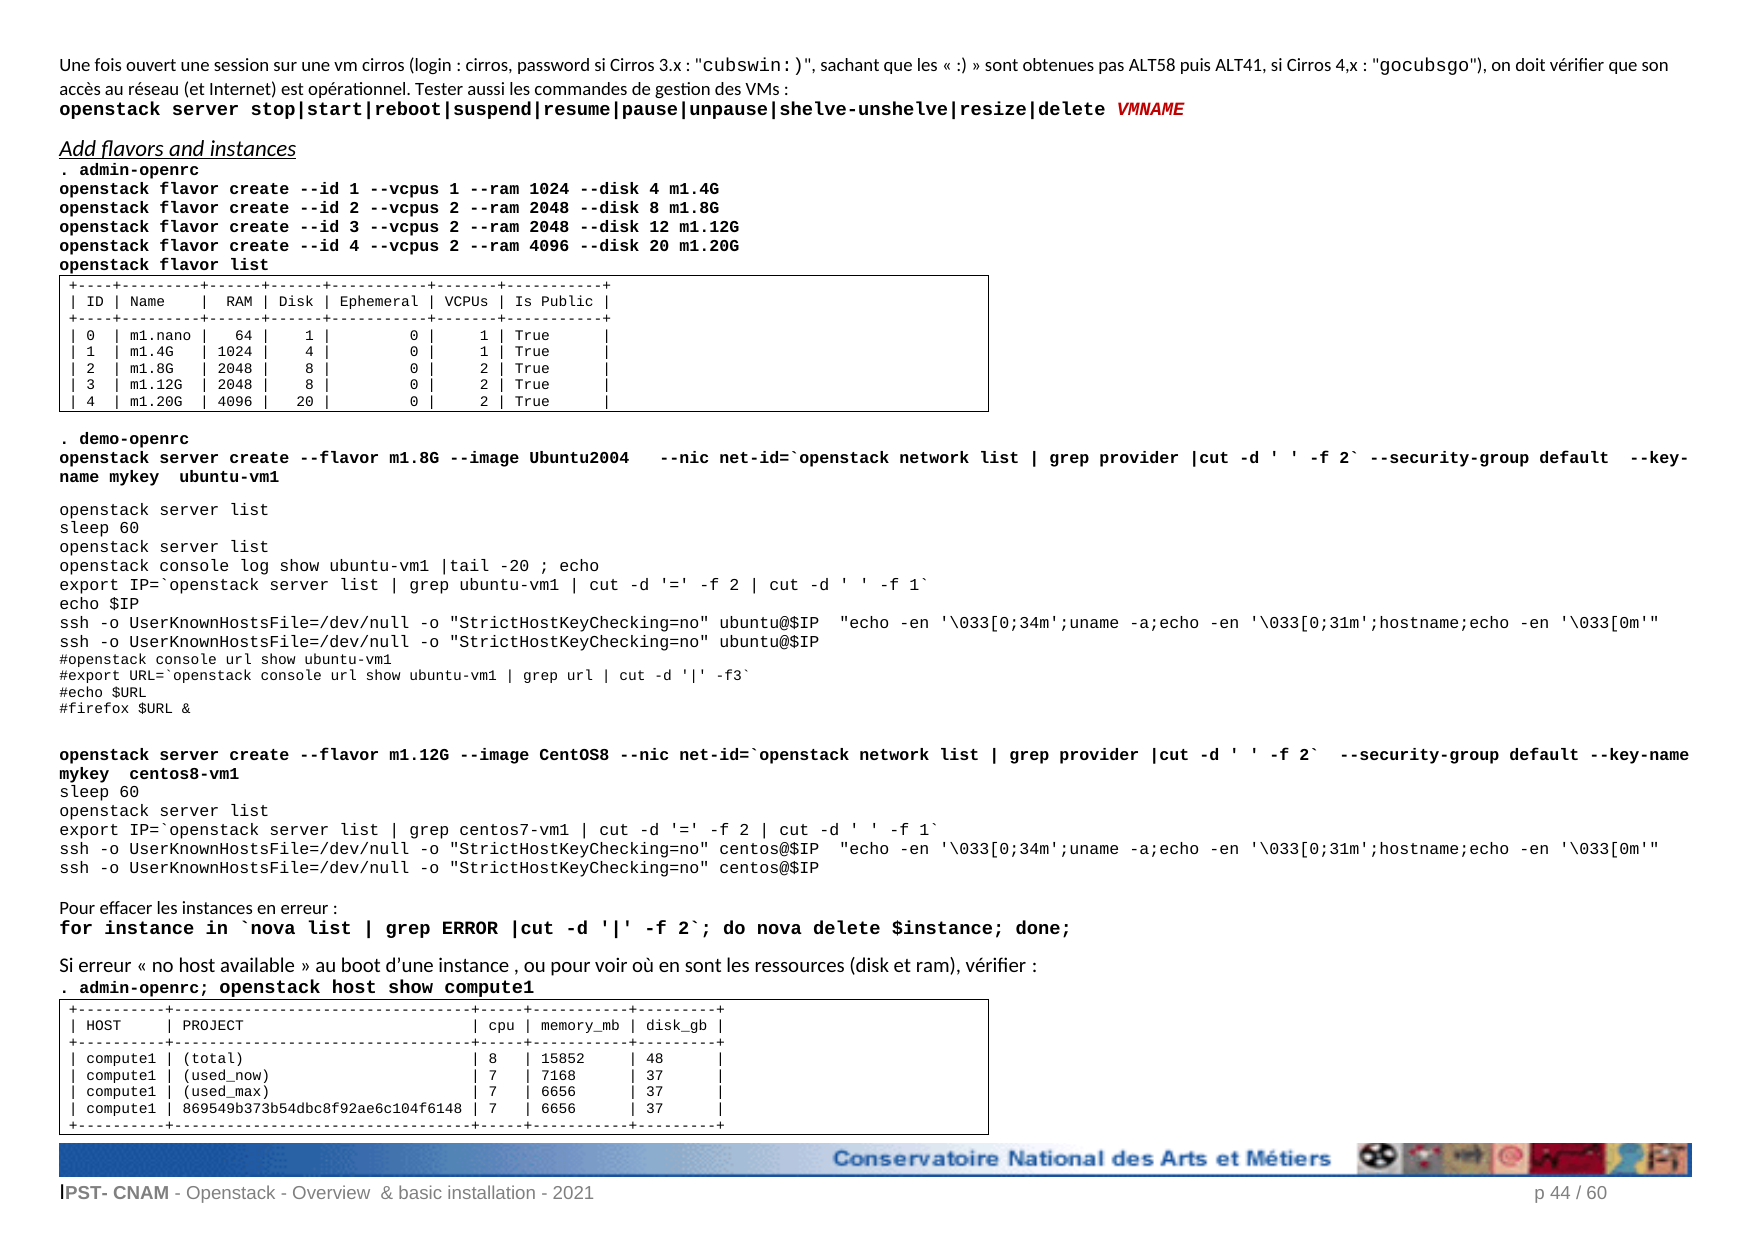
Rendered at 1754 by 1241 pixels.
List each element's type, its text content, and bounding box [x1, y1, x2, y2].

text Add flavors and instances [59, 134, 1695, 162]
text #echo $URL [59, 685, 1695, 702]
text . admin-openrc [59, 162, 1695, 181]
text openstack flavor list [59, 256, 1695, 275]
text echo $IP [59, 596, 1695, 614]
text | compute1 | 869549b373b54dbc8f92ae6c104f6148 | 7 | 6656 | 37 | [60, 1098, 988, 1115]
text openstack server list [59, 539, 1695, 558]
text | compute1 | (used_now) | 7 | 7168 | 37 | [60, 1065, 988, 1082]
text | 4 | m1.20G | 4096 | 20 | 0 | 2 | True | [60, 391, 988, 411]
text openstack server stop|start|reboot|suspend|resume|pause|unpause|shelve-unshelve|resize|delete VMNAME [59, 100, 1695, 121]
text #firefox $URL & [59, 702, 1695, 718]
text | ID | Name | RAM | Disk | Ephemeral | VCPUs | Is Public | [60, 292, 988, 308]
text +----------+----------------------------------+-----+-----------+---------+ [60, 1032, 988, 1048]
text #openstack console url show ubuntu-vm1 [59, 652, 1695, 669]
text ssh -o UserKnownHostsFile=/dev/null -o "StrictHostKeyChecking=no" ubuntu@$IP [59, 633, 1695, 652]
text | 1 | m1.4G | 1024 | 4 | 0 | 1 | True | [60, 341, 988, 358]
text +----+---------+------+------+-----------+-------+-----------+ [60, 308, 988, 325]
text for instance in `nova list | grep ERROR |cut -d '|' -f 2`; do nova delete $instance; done; [59, 919, 1695, 940]
text openstack flavor create --id 3 --vcpus 2 --ram 2048 --disk 12 m1.12G [59, 218, 1695, 237]
text #export URL=`openstack console url show ubuntu-vm1 | grep url | cut -d '|' -f3` [59, 669, 1695, 685]
text | 2 | m1.8G | 2048 | 8 | 0 | 2 | True | [60, 358, 988, 374]
text ssh -o UserKnownHostsFile=/dev/null -o "StrictHostKeyChecking=no" centos@$IP [59, 859, 1695, 878]
text openstack server list [59, 501, 1695, 520]
text openstack server create --flavor m1.8G --image Ubuntu2004 --nic net-id=`openstack network list | grep provider |cut -d ' ' -f 2` --security-group default --key-name mykey ubuntu-vm1 [59, 449, 1695, 487]
text | HOST | PROJECT | cpu | memory_mb | disk_gb | [60, 1015, 988, 1032]
text +----------+----------------------------------+-----+-----------+---------+ [60, 1000, 988, 1015]
text . demo-openrc [59, 431, 1695, 449]
text +----+---------+------+------+-----------+-------+-----------+ [60, 276, 988, 292]
text sleep 60 [59, 520, 1695, 539]
text openstack server create --flavor m1.12G --image CentOS8 --nic net-id=`openstack network list | grep provider |cut -d ' ' -f 2` --security-group default --key-name mykey centos8-vm1 [59, 746, 1695, 784]
text ssh -o UserKnownHostsFile=/dev/null -o "StrictHostKeyChecking=no" ubuntu@$IP "echo -en '\033[0;34m';uname -a;echo -en '\033[0;31m';hostname;echo -en '\033[0m'" [59, 614, 1695, 633]
text openstack server list [59, 803, 1695, 822]
text openstack flavor create --id 1 --vcpus 1 --ram 1024 --disk 4 m1.4G [59, 181, 1695, 199]
text export IP=`openstack server list | grep ubuntu-vm1 | cut -d '=' -f 2 | cut -d ' ' -f 1` [59, 577, 1695, 596]
text openstack console log show ubuntu-vm1 |tail -20 ; echo [59, 558, 1695, 577]
text openstack flavor create --id 2 --vcpus 2 --ram 2048 --disk 8 m1.8G [59, 199, 1695, 218]
text | compute1 | (total) | 8 | 15852 | 48 | [60, 1048, 988, 1065]
text Si erreur « no host available » au boot d’une instance , ou pour voir où en sont les ressources (disk et ram), vérifier : [59, 952, 1695, 977]
text sleep 60 [59, 784, 1695, 803]
text Une fois ouvert une session sur une vm cirros (login : cirros, password si Cirros 3.x : "cubswin:)", sachant que les « :) » sont obtenues pas ALT58 puis ALT41, si Cirros 4,x : "gocubsgo"), on doit vérifier que son accès au réseau (et Internet) est opérationnel. Tester aussi les commandes de gestion des VMs : [59, 53, 1695, 100]
text export IP=`openstack server list | grep centos7-vm1 | cut -d '=' -f 2 | cut -d ' ' -f 1` [59, 822, 1695, 841]
text ssh -o UserKnownHostsFile=/dev/null -o "StrictHostKeyChecking=no" centos@$IP "echo -en '\033[0;34m';uname -a;echo -en '\033[0;31m';hostname;echo -en '\033[0m'" [59, 841, 1695, 859]
text openstack flavor create --id 4 --vcpus 2 --ram 4096 --disk 20 m1.20G [59, 237, 1695, 256]
text | compute1 | (used_max) | 7 | 6656 | 37 | [60, 1082, 988, 1098]
text | 0 | m1.nano | 64 | 1 | 0 | 1 | True | [60, 325, 988, 341]
text Pour effacer les instances en erreur : [59, 896, 1695, 919]
text | 3 | m1.12G | 2048 | 8 | 0 | 2 | True | [60, 374, 988, 391]
text +----------+----------------------------------+-----+-----------+---------+ [60, 1115, 988, 1134]
text . admin-openrc; openstack host show compute1 [59, 977, 1695, 999]
